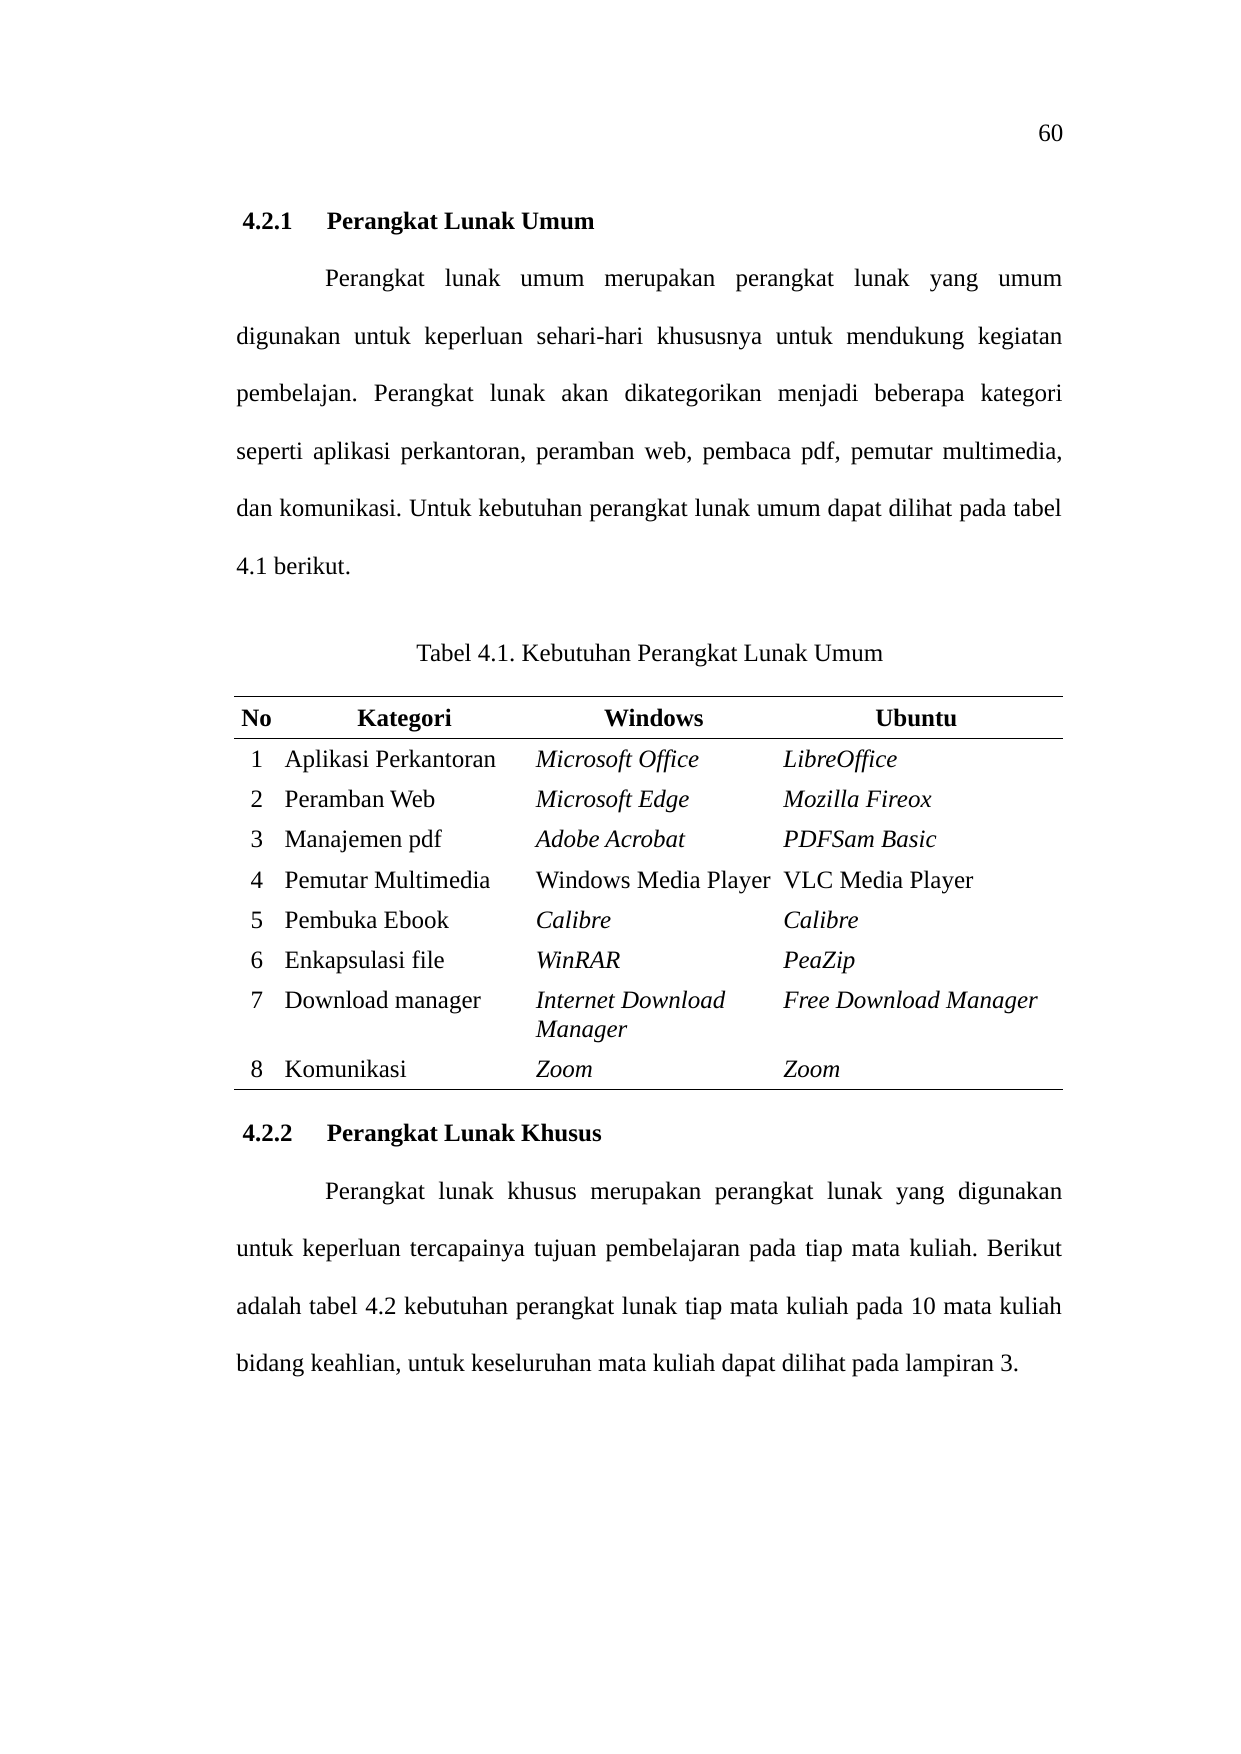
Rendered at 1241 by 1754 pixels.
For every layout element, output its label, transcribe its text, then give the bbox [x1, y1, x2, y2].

table_cell Microsoft Office [530, 739, 777, 779]
table_cell Pemutar Multimedia [279, 859, 530, 899]
table_cell PDFSam Basic [778, 819, 1063, 859]
table_cell 3 [234, 819, 279, 859]
table_header Ubuntu [778, 697, 1063, 737]
table_cell Aplikasi Perkantoran [279, 739, 530, 779]
table_cell Calibre [778, 899, 1063, 939]
text Perangkat lunak umum merupakan perangkat lunak yang umum digunakan untuk keperluan sehari-hari khususnya untuk mendukung kegiatan pembelajan. Perangkat lunak akan dikategorikan menjadi beberapa kategori seperti aplikasi perkantoran, peramban web, pembaca pdf, pemutar multimedia, dan komunikasi. Untuk kebutuhan perangkat lunak umum dapat dilihat pada tabel 4.1 berikut. [236, 263, 1063, 580]
table_cell 4 [234, 859, 279, 899]
table_cell Manajemen pdf [279, 819, 530, 859]
table_cell 1 [234, 739, 279, 779]
table_cell Windows Media Player [530, 859, 777, 899]
table_cell LibreOffice [778, 739, 1063, 779]
subtitle Perangkat Lunak Khusus [236, 1118, 1063, 1147]
table_cell PeaZip [778, 940, 1063, 980]
table_cell Zoom [530, 1049, 777, 1089]
table_cell Enkapsulasi file [279, 940, 530, 980]
table_cell Mozilla Fireox [778, 779, 1063, 819]
table_cell Internet Download Manager [530, 980, 777, 1049]
table_header No [234, 697, 279, 737]
table_cell Calibre [530, 899, 777, 939]
table_cell 5 [234, 899, 279, 939]
table_cell 2 [234, 779, 279, 819]
table_cell 6 [234, 940, 279, 980]
table_cell Download manager [279, 980, 530, 1049]
table_header Kategori [279, 697, 530, 737]
table_cell Free Download Manager [778, 980, 1063, 1049]
table_cell WinRAR [530, 940, 777, 980]
table_cell 8 [234, 1049, 279, 1089]
subtitle Perangkat lunak umum [236, 206, 1063, 235]
table_header Windows [530, 697, 777, 737]
table_cell VLC Media Player [778, 859, 1063, 899]
text Perangkat lunak khusus merupakan perangkat lunak yang digunakan untuk keperluan tercapainya tujuan pembelajaran pada tiap mata kuliah. Berikut adalah tabel 4.2 kebutuhan perangkat lunak tiap mata kuliah pada 10 mata kuliah bidang keahlian, untuk keseluruhan mata kuliah dapat dilihat pada lampiran 3. [236, 1176, 1063, 1377]
table_cell Komunikasi [279, 1049, 530, 1089]
table_cell Adobe Acrobat [530, 819, 777, 859]
table_cell Zoom [778, 1049, 1063, 1089]
table_cell 7 [234, 980, 279, 1049]
table_cell Pembuka Ebook [279, 899, 530, 939]
table_cell Peramban Web [279, 779, 530, 819]
text Tabel 4.1. Kebutuhan perangkat lunak umum [236, 638, 1063, 667]
table_cell Microsoft Edge [530, 779, 777, 819]
